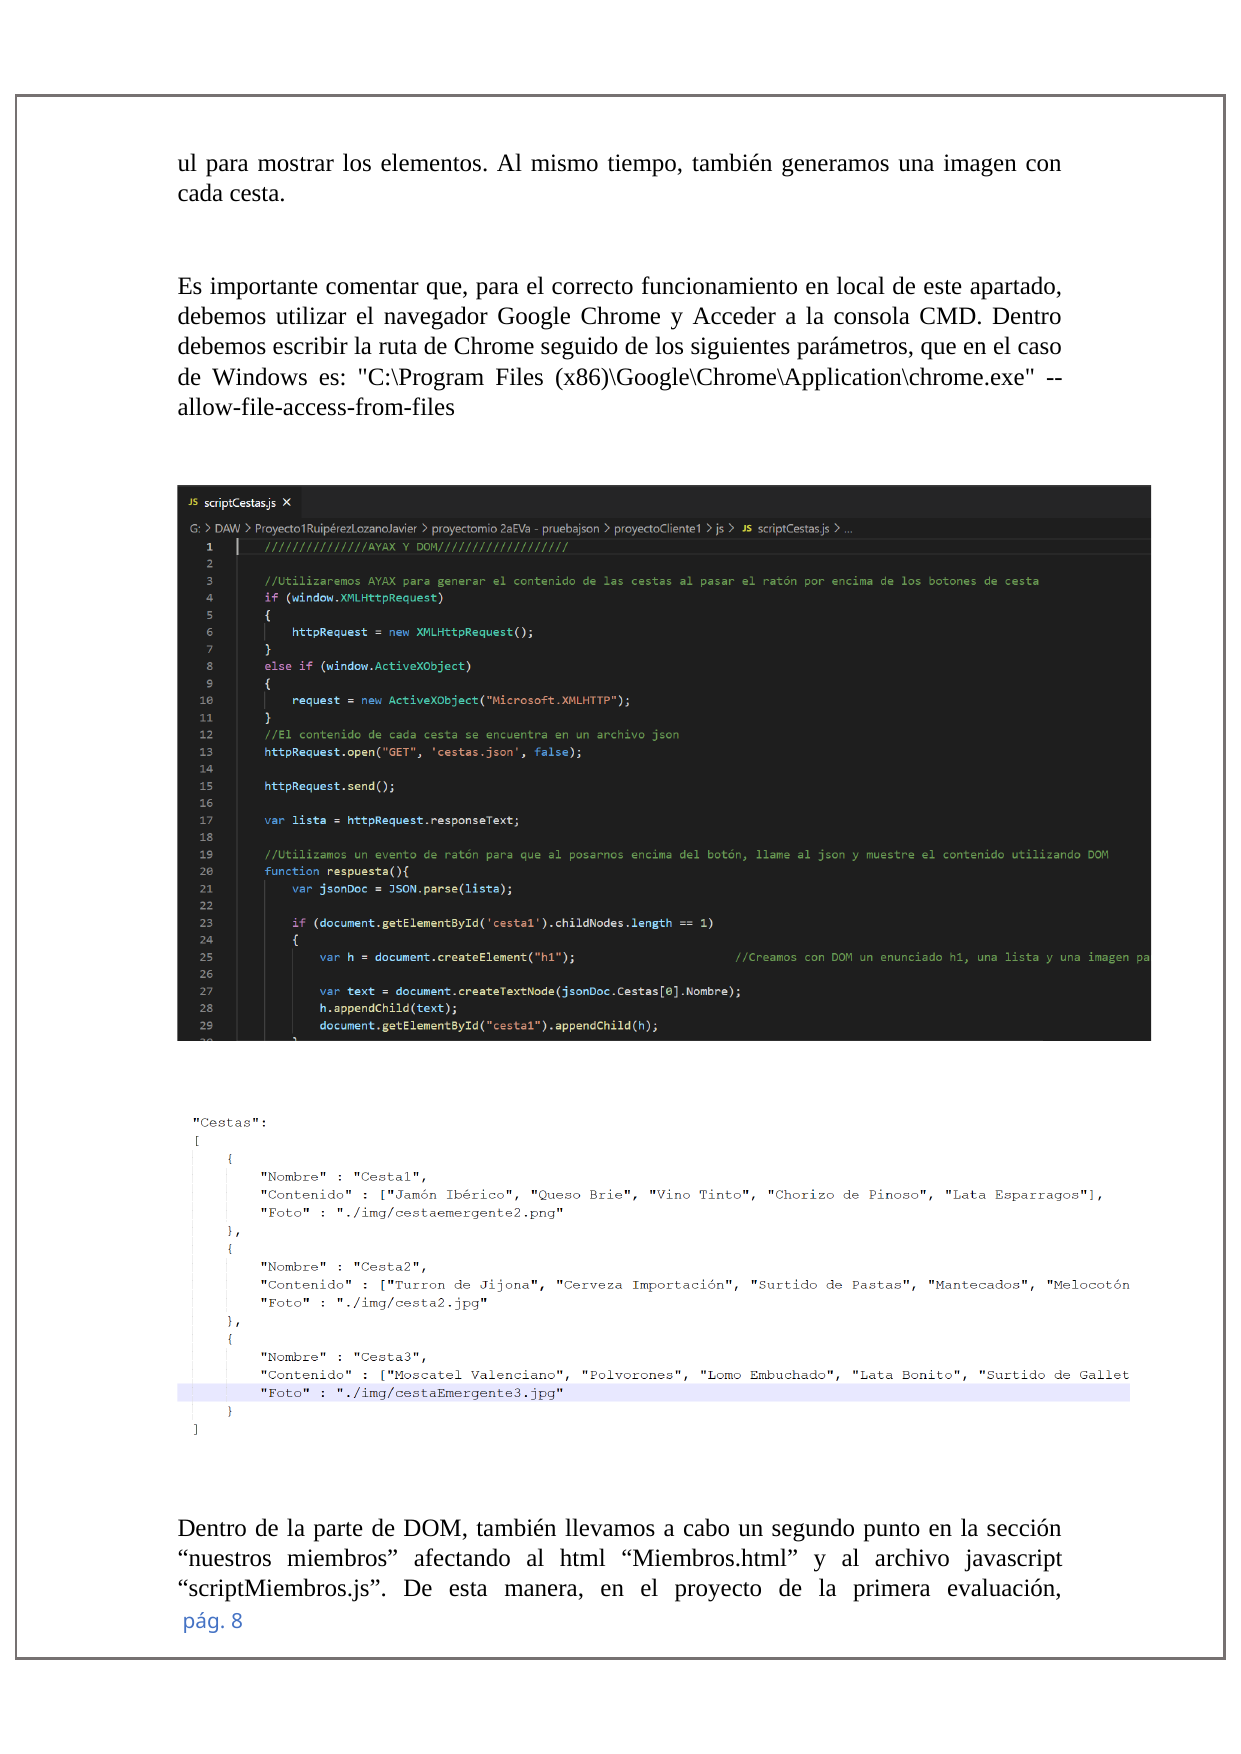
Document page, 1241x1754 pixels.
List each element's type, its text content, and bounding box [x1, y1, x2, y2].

text Dentro de la parte de DOM, también llevamos a cabo un segundo punto en la sección “nuestros miembros” afectando al html “Miembros.html” y al archivo javascript “scriptMiembros.js”. De esta manera, en el proyecto de la primera evaluación, [177, 1513, 1063, 1602]
text ul para mostrar los elementos. Al mismo tiempo, también generamos una imagen con cada cesta. [177, 148, 1063, 206]
text Es importante comentar que, para el correcto funcionamiento en local de este apartado, debemos utilizar el navegador Google Chrome y Acceder a la consola CMD. Dentro debemos escribir la ruta de Chrome seguido de los siguientes parámetros, que en el caso de Windows es: "C:\Program Files (x86)\Google\Chrome\Application\chrome.exe" -- allow-file-access-from-files [177, 271, 1063, 420]
